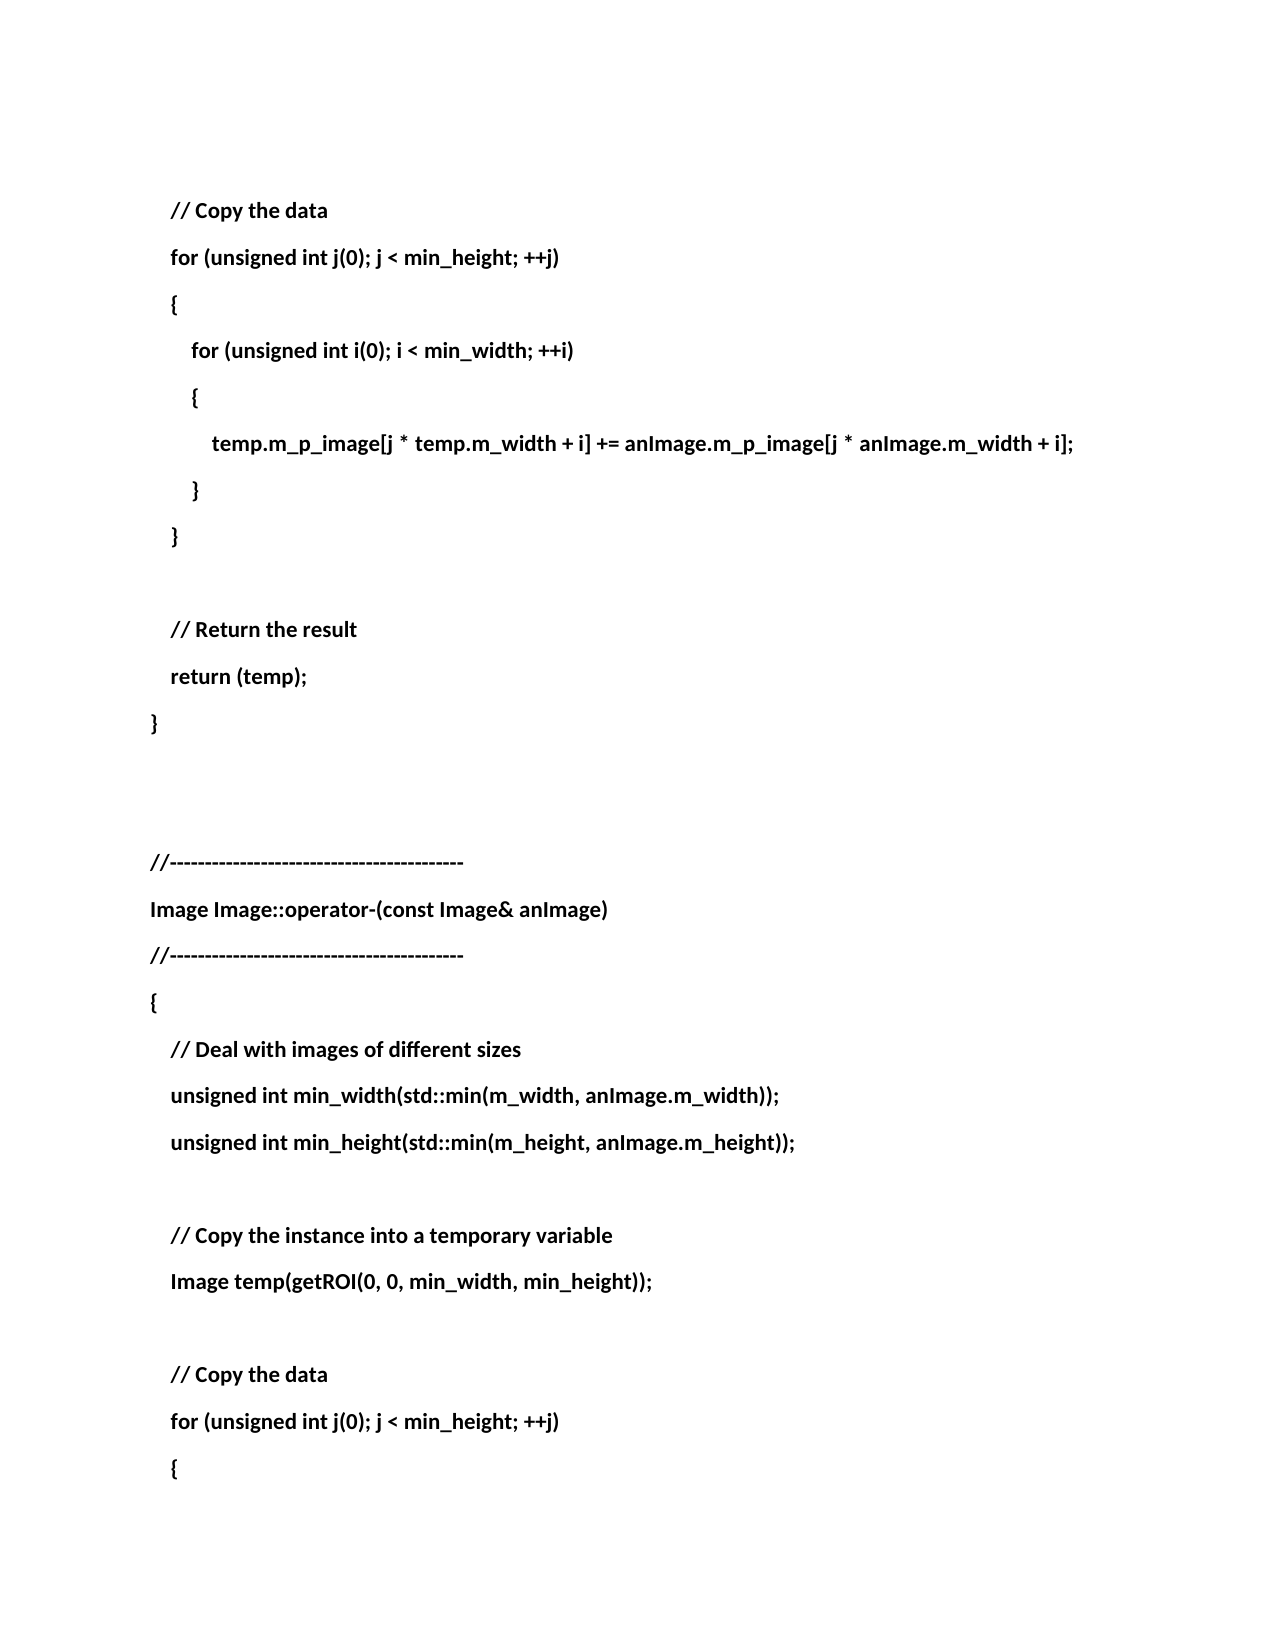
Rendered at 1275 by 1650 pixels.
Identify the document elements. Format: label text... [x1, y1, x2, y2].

text for (unsigned int j(0); j < min_height; ++j) [150, 1407, 1125, 1435]
text // Copy the data [150, 197, 1125, 224]
text } [150, 709, 1125, 737]
text for (unsigned int j(0); j < min_height; ++j) [150, 243, 1125, 271]
text { [150, 383, 1125, 411]
text return (temp); [150, 662, 1125, 690]
text // Copy the instance into a temporary variable [150, 1221, 1125, 1249]
text Image temp(getROI(0, 0, min_width, min_height)); [150, 1267, 1125, 1296]
text { [150, 988, 1125, 1016]
text } [150, 522, 1125, 551]
text unsigned int min_height(std::min(m_height, anImage.m_height)); [150, 1128, 1125, 1156]
text { [150, 290, 1125, 318]
text for (unsigned int i(0); i < min_width; ++i) [150, 336, 1125, 364]
text // Return the result [150, 616, 1125, 644]
text } [150, 476, 1125, 504]
text temp.m_p_image[j * temp.m_width + i] += anImage.m_p_image[j * anImage.m_width + i]; [150, 429, 1125, 457]
text //------------------------------------------ [150, 942, 1125, 969]
text Image Image::operator-(const Image& anImage) [150, 895, 1125, 923]
text // Copy the data [150, 1361, 1125, 1389]
text unsigned int min_width(std::min(m_width, anImage.m_width)); [150, 1081, 1125, 1109]
text { [150, 1454, 1125, 1482]
text // Deal with images of different sizes [150, 1035, 1125, 1063]
text //------------------------------------------ [150, 848, 1125, 876]
